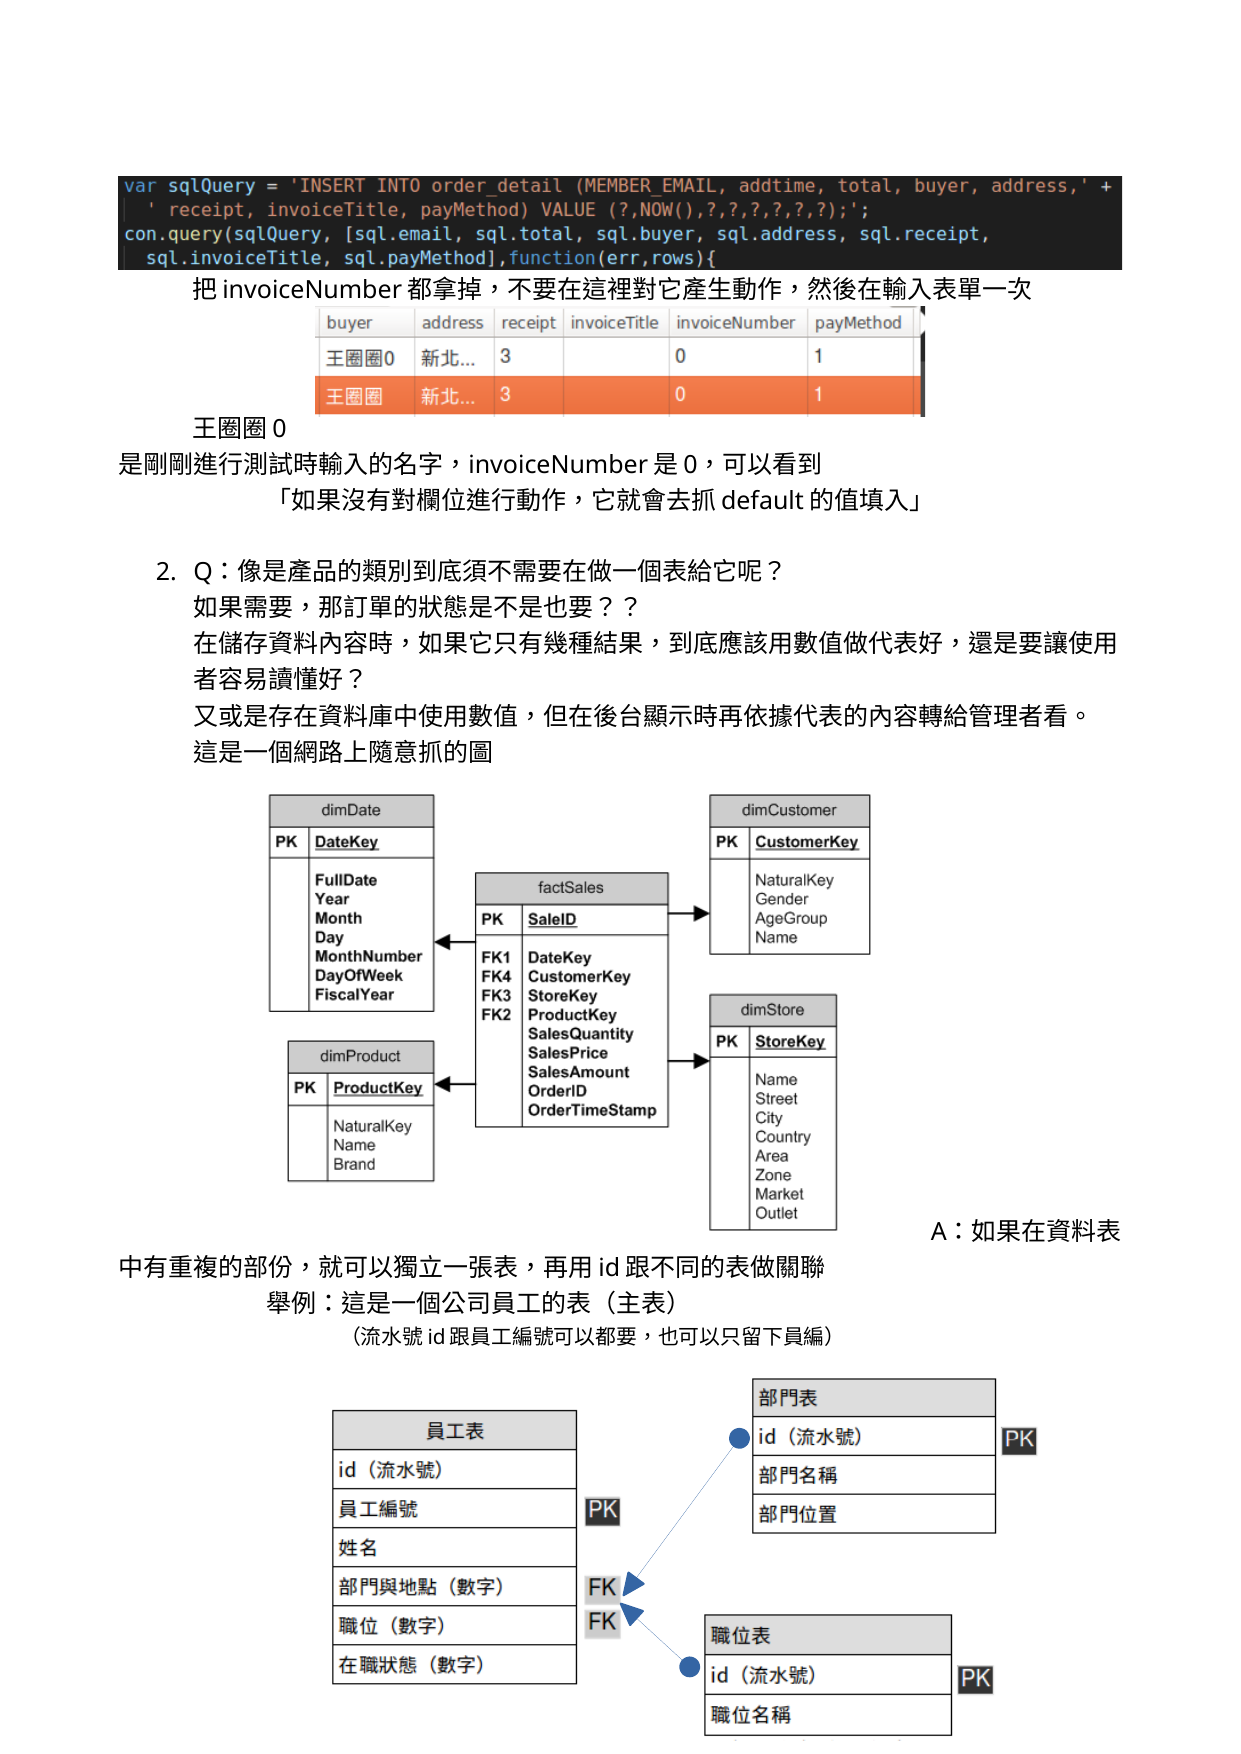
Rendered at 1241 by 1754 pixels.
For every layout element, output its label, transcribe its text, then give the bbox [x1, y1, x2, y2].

list Q：像是產品的類別到底須不需要在做一個表給它呢？ 如果需要，那訂單的狀態是不是也要？？ [156, 551, 1122, 623]
text A：如果在資料表中有重複的部份，就可以獨立一張表，再用id跟不同的表做關聯 [118, 1211, 1122, 1284]
text 「如果沒有對欄位進行動作，它就會去抓default的值填入」 [118, 481, 1122, 517]
text 舉例：這是一個公司員工的表（主表） [118, 1284, 1122, 1320]
text 把invoiceNumber都拿掉，不要在這裡對它產生動作，然後在輸入表單一次 [118, 270, 1122, 306]
text 王圈圈0是剛剛進行測試時輸入的名字，invoiceNumber是0，可以看到 [118, 408, 1122, 481]
picture [325, 1404, 632, 1693]
list 這是一個網路上隨意抓的圖 [156, 732, 1122, 768]
list 在儲存資料內容時，如果它只有幾種結果，到底應該用數值做代表好，還是要讓使用者容易讀懂好？ [156, 623, 1122, 696]
picture [697, 1607, 1004, 1741]
text （流水號id跟員工編號可以都要，也可以只留下員編） [118, 1320, 1122, 1350]
picture [266, 790, 875, 1234]
picture [745, 1370, 1046, 1541]
picture [118, 176, 1123, 270]
picture [315, 306, 926, 417]
list 又或是存在資料庫中使用數值，但在後台顯示時再依據代表的內容轉給管理者看。 [156, 696, 1122, 732]
